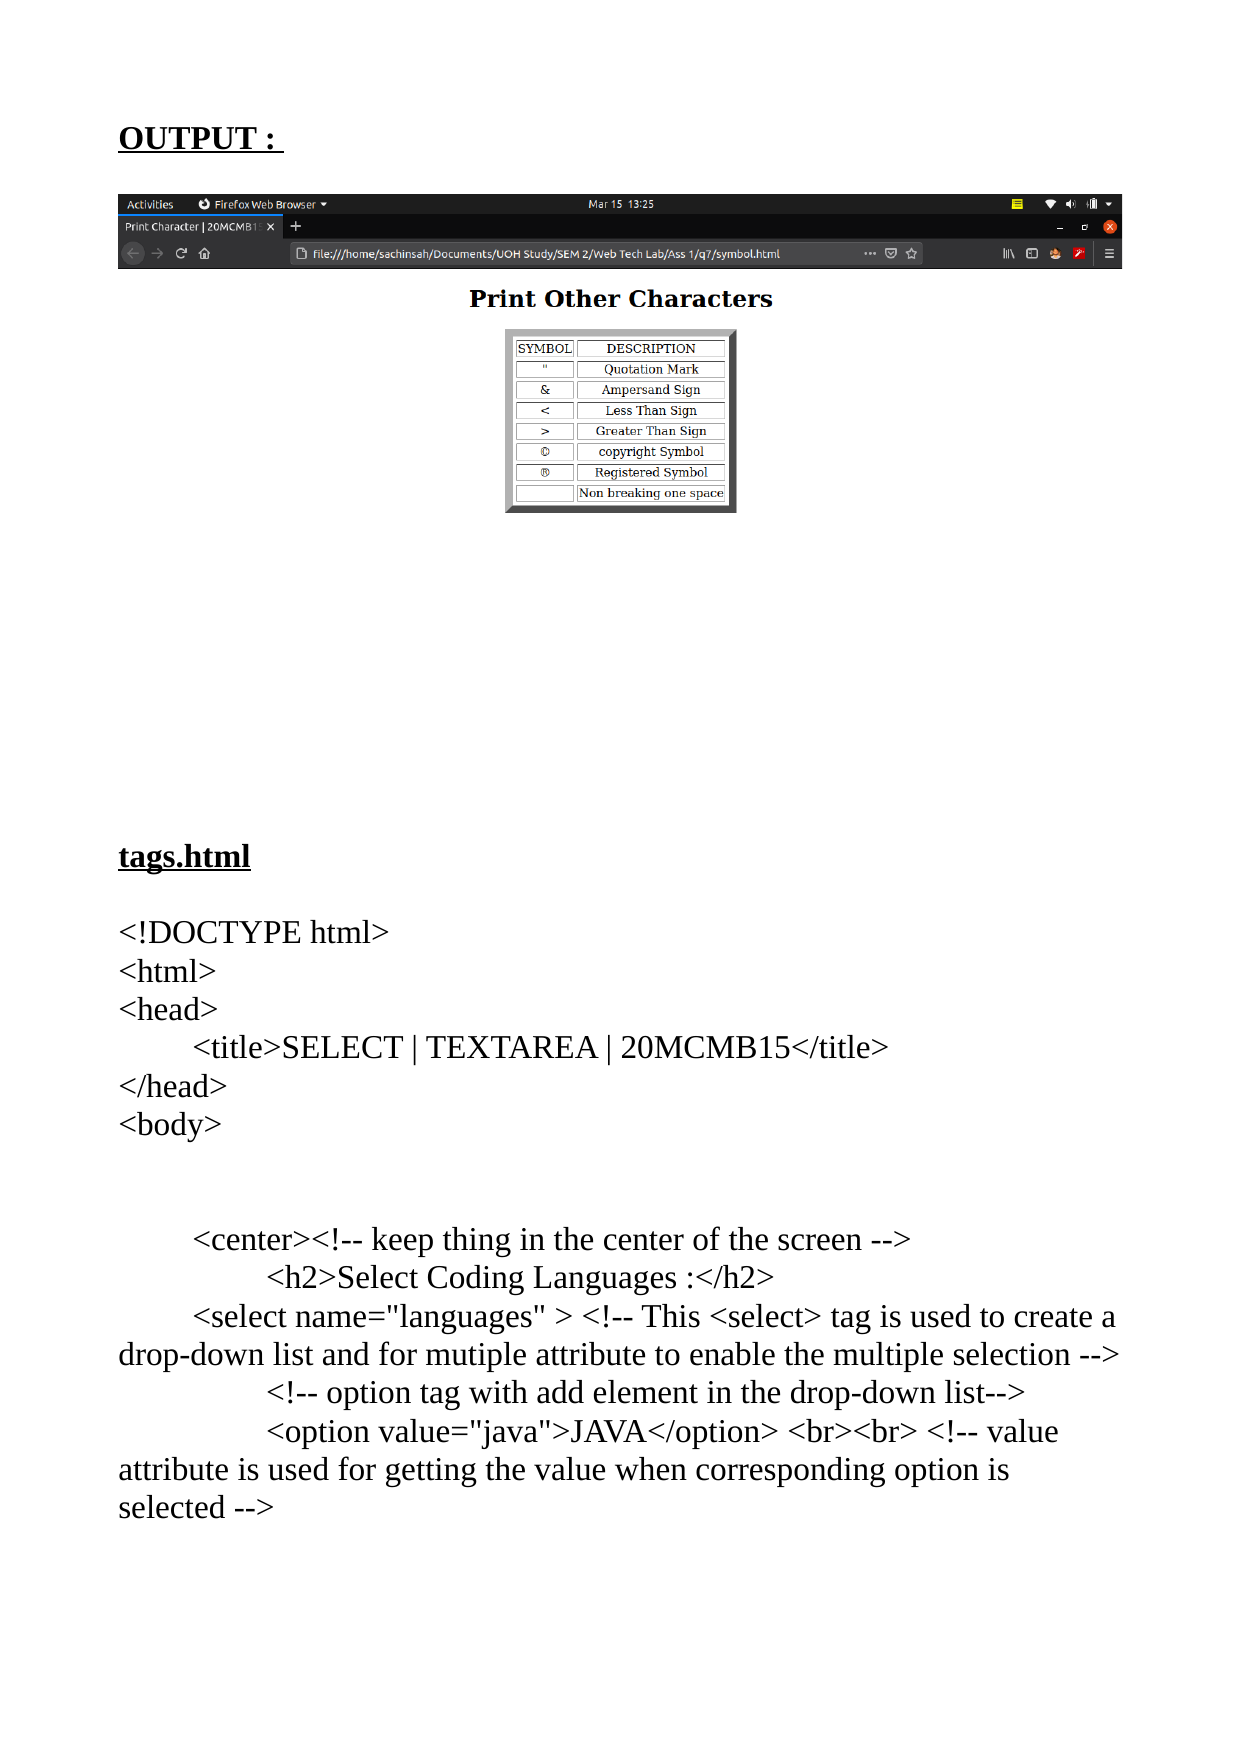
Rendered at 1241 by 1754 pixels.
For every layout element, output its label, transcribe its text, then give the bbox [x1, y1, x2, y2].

text <center><!-- keep thing in the center of the screen --> [118, 1219, 1122, 1257]
text <body> [118, 1104, 1122, 1142]
text <head> [118, 989, 1122, 1027]
picture [118, 194, 1123, 760]
text <html> [118, 951, 1122, 989]
text <select name="languages" > <!-- This <select> tag is used to create a drop-down list and for mutiple attribute to enable the multiple selection --> [118, 1296, 1122, 1372]
text <h2>Select Coding Languages :</h2> [118, 1257, 1122, 1296]
text <title>SELECT | TEXTAREA | 20MCMB15</title> [118, 1027, 1122, 1066]
text tags.html [118, 836, 1122, 874]
text OUTPUT : [118, 118, 1122, 156]
text <!-- option tag with add element in the drop-down list--> [118, 1372, 1122, 1411]
text </head> [118, 1066, 1122, 1104]
text <option value="java">JAVA</option> <br><br> <!-- value attribute is used for getting the value when corresponding option is selected --> [118, 1411, 1122, 1526]
text <!DOCTYPE html> [118, 912, 1122, 951]
